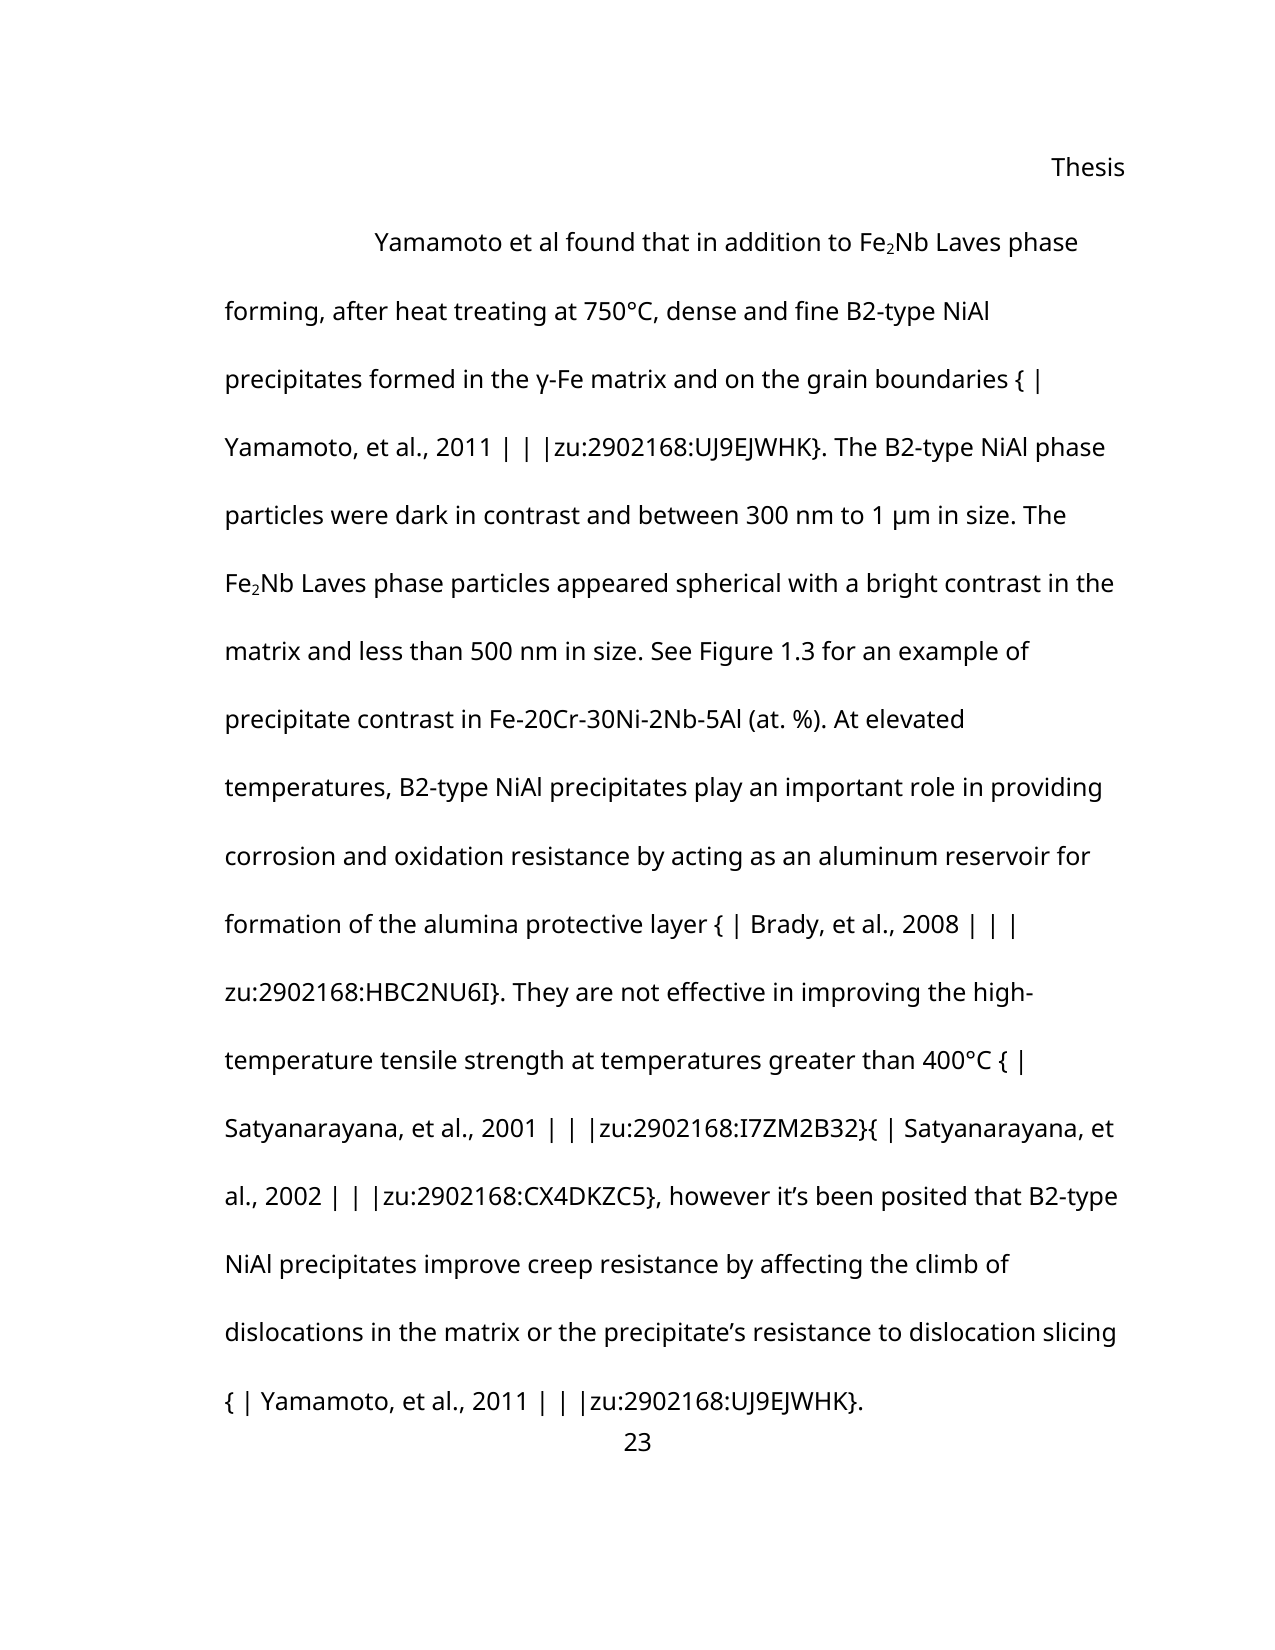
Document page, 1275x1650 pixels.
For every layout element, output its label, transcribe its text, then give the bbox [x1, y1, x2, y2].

text Yamamoto et al found that in addition to Fe2Nb Laves phase forming, after heat treating at 750°C, dense and fine B2-type NiAl precipitates formed in the γ-Fe matrix and on the grain boundaries { | Yamamoto, et al., 2011 | | |zu:2902168:UJ9EJWHK}. The B2-type NiAl phase particles were dark in contrast and between 300 nm to 1 μm in size. The Fe2Nb Laves phase particles appeared spherical with a bright contrast in the matrix and less than 500 nm in size. See Figure 1.3 for an example of precipitate contrast in Fe-20Cr-30Ni-2Nb-5Al (at. %). At elevated temperatures, B2-type NiAl precipitates play an important role in providing corrosion and oxidation resistance by acting as an aluminum reservoir for formation of the alumina protective layer { | Brady, et al., 2008 | | |zu:2902168:HBC2NU6I}. They are not effective in improving the high-temperature tensile strength at temperatures greater than 400°C { | Satyanarayana, et al., 2001 | | |zu:2902168:I7ZM2B32}{ | Satyanarayana, et al., 2002 | | |zu:2902168:CX4DKZC5}, however it’s been posited that B2-type NiAl precipitates improve creep resistance by affecting the climb of dislocations in the matrix or the precipitate’s resistance to dislocation slicing { | Yamamoto, et al., 2011 | | |zu:2902168:UJ9EJWHK}. [224, 225, 1125, 1417]
